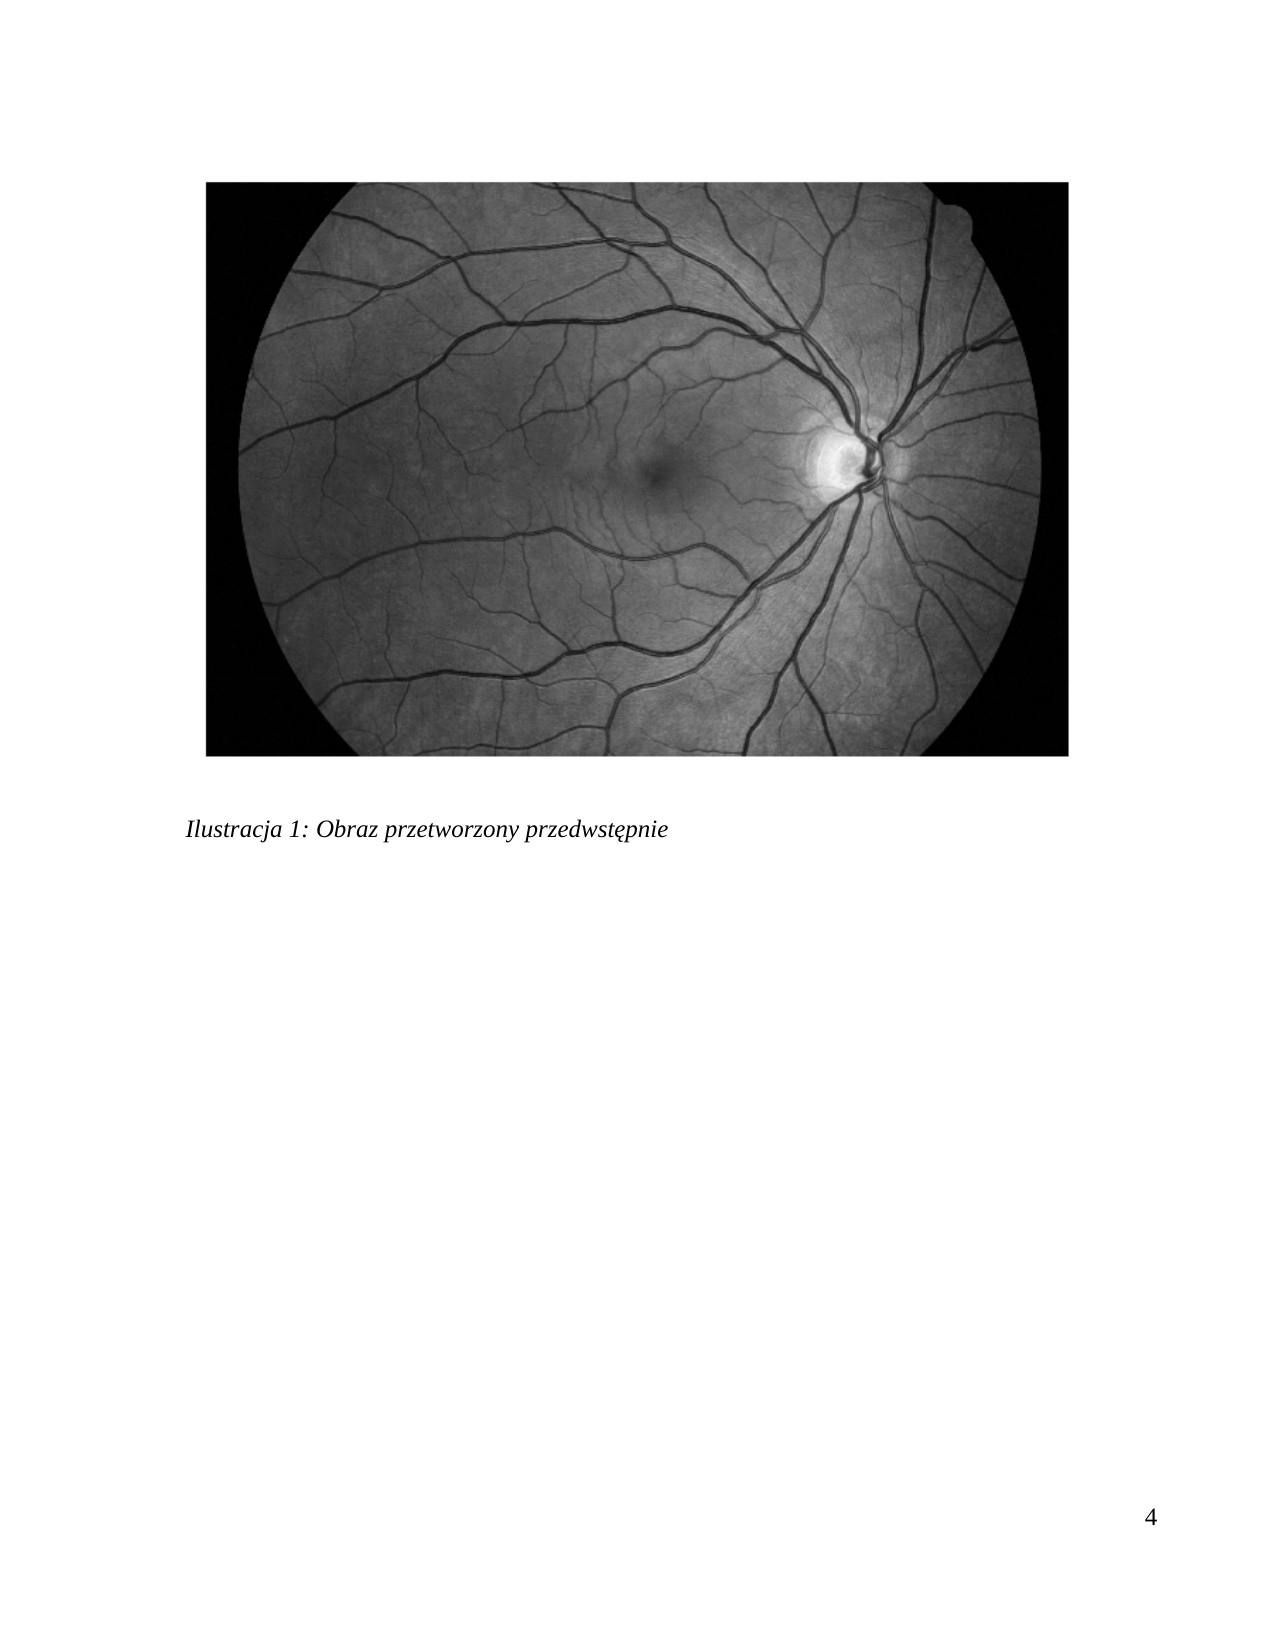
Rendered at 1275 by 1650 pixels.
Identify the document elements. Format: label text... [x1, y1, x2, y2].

picture [185, 130, 1090, 809]
text Ilustracja 1: Obraz przetworzony przedwstępnie [185, 809, 1090, 843]
